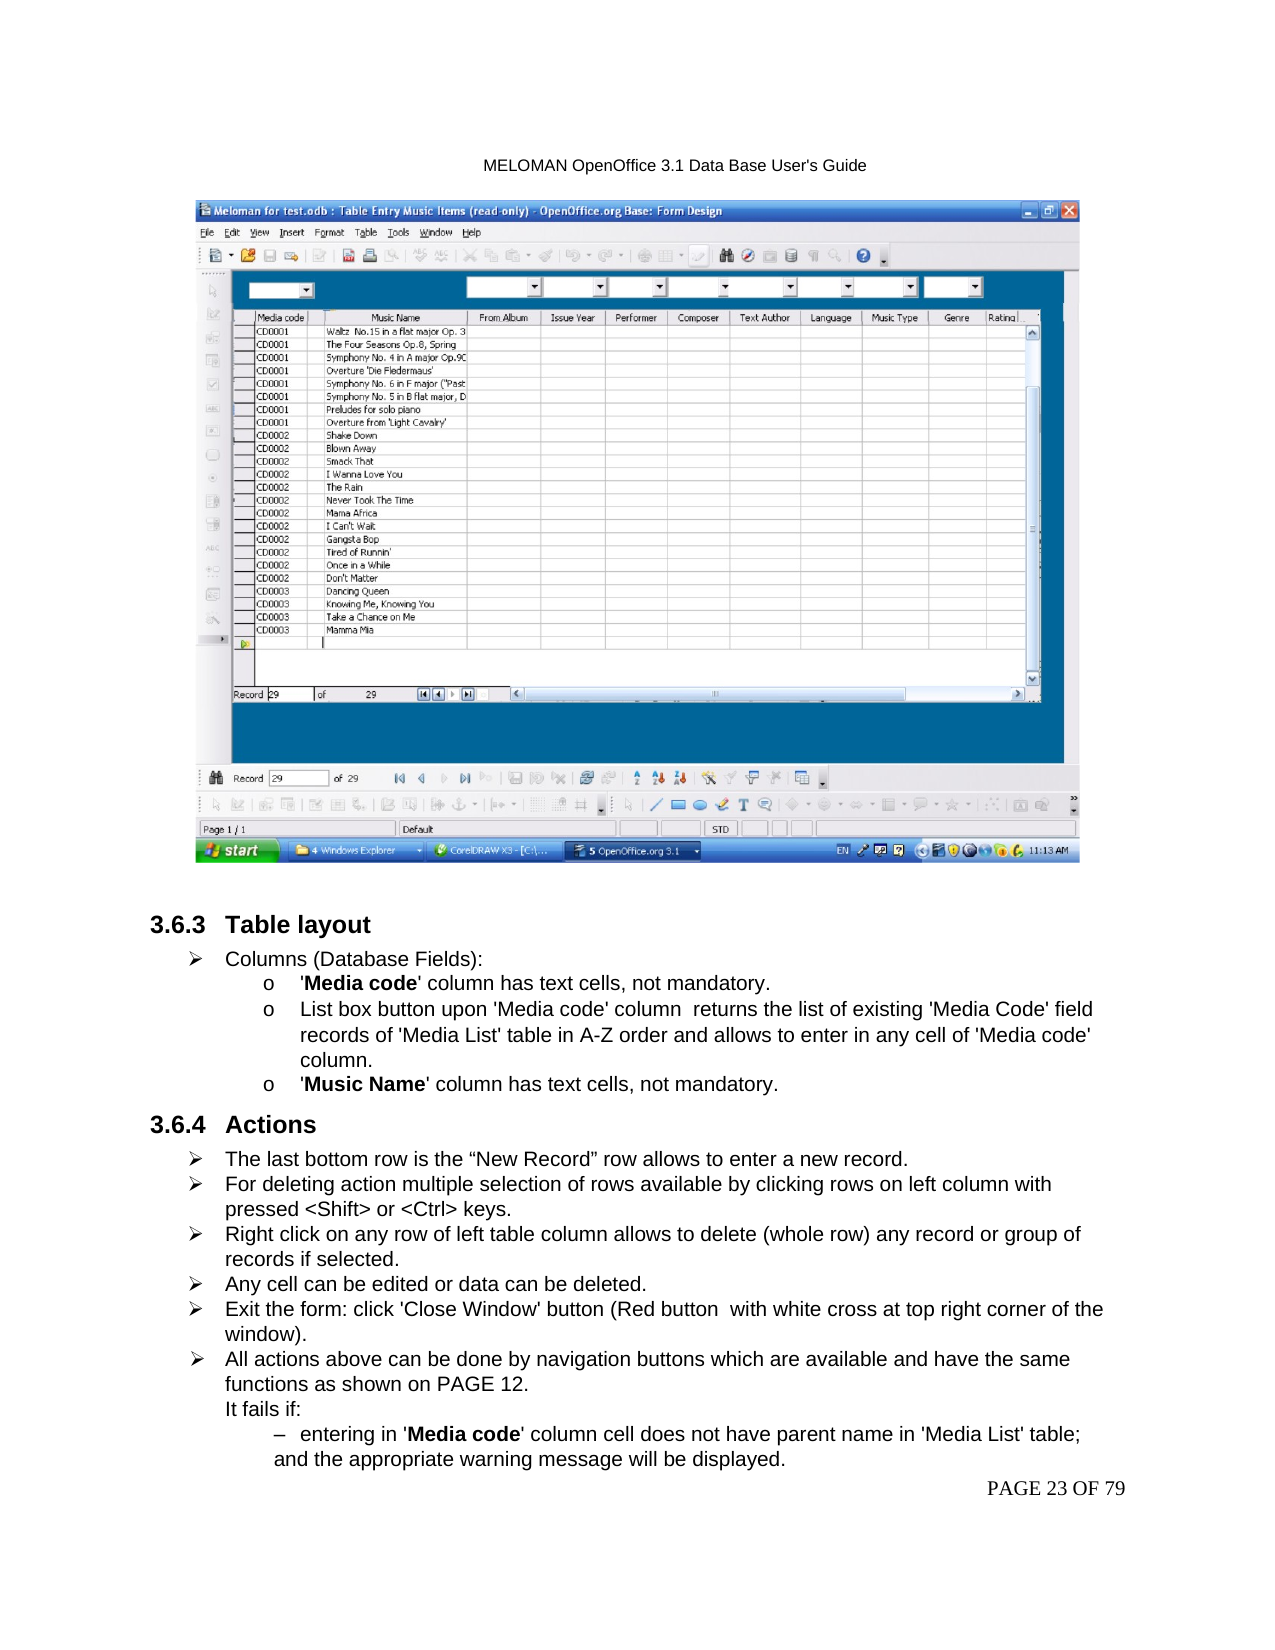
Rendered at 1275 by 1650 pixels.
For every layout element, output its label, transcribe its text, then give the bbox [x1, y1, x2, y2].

list The last bottom row is the “New Record” row allows to enter a new record. [187, 1146, 1125, 1171]
picture [195, 200, 1080, 863]
list 'Media code' column has text cells, not mandatory. [262, 971, 1125, 996]
list All actions above can be done by navigation buttons which are available and have the same functions as shown on PAGE 12. [189, 1346, 1125, 1396]
subtitle Table layout [150, 911, 1125, 939]
list Right click on any row of left table column allows to delete (whole row) any record or group of records if selected. [187, 1221, 1125, 1271]
list Any cell can be edited or data can be deleted. [187, 1271, 1125, 1296]
list 'Music Name' column has text cells, not mandatory. [262, 1072, 1125, 1098]
subtitle Actions [150, 1111, 1125, 1139]
list Exit the form: click 'Close Window' button (Red button with white cross at top right corner of the window). [187, 1296, 1125, 1346]
list entering in 'Media code' column cell does not have parent name in 'Media List' table; [273, 1421, 1125, 1446]
text It fails if: [225, 1396, 1125, 1421]
list Columns (Database Fields): [187, 946, 1125, 971]
list List box button upon 'Media code' column returns the list of existing 'Media Code' field records of 'Media List' table in A-Z order and allows to enter in any cell of 'Media code' column. [262, 996, 1125, 1072]
list For deleting action multiple selection of rows available by clicking rows on left column with pressed <Shift> or <Ctrl> keys. [187, 1171, 1125, 1221]
list and the appropriate warning message will be displayed. [273, 1446, 1125, 1471]
